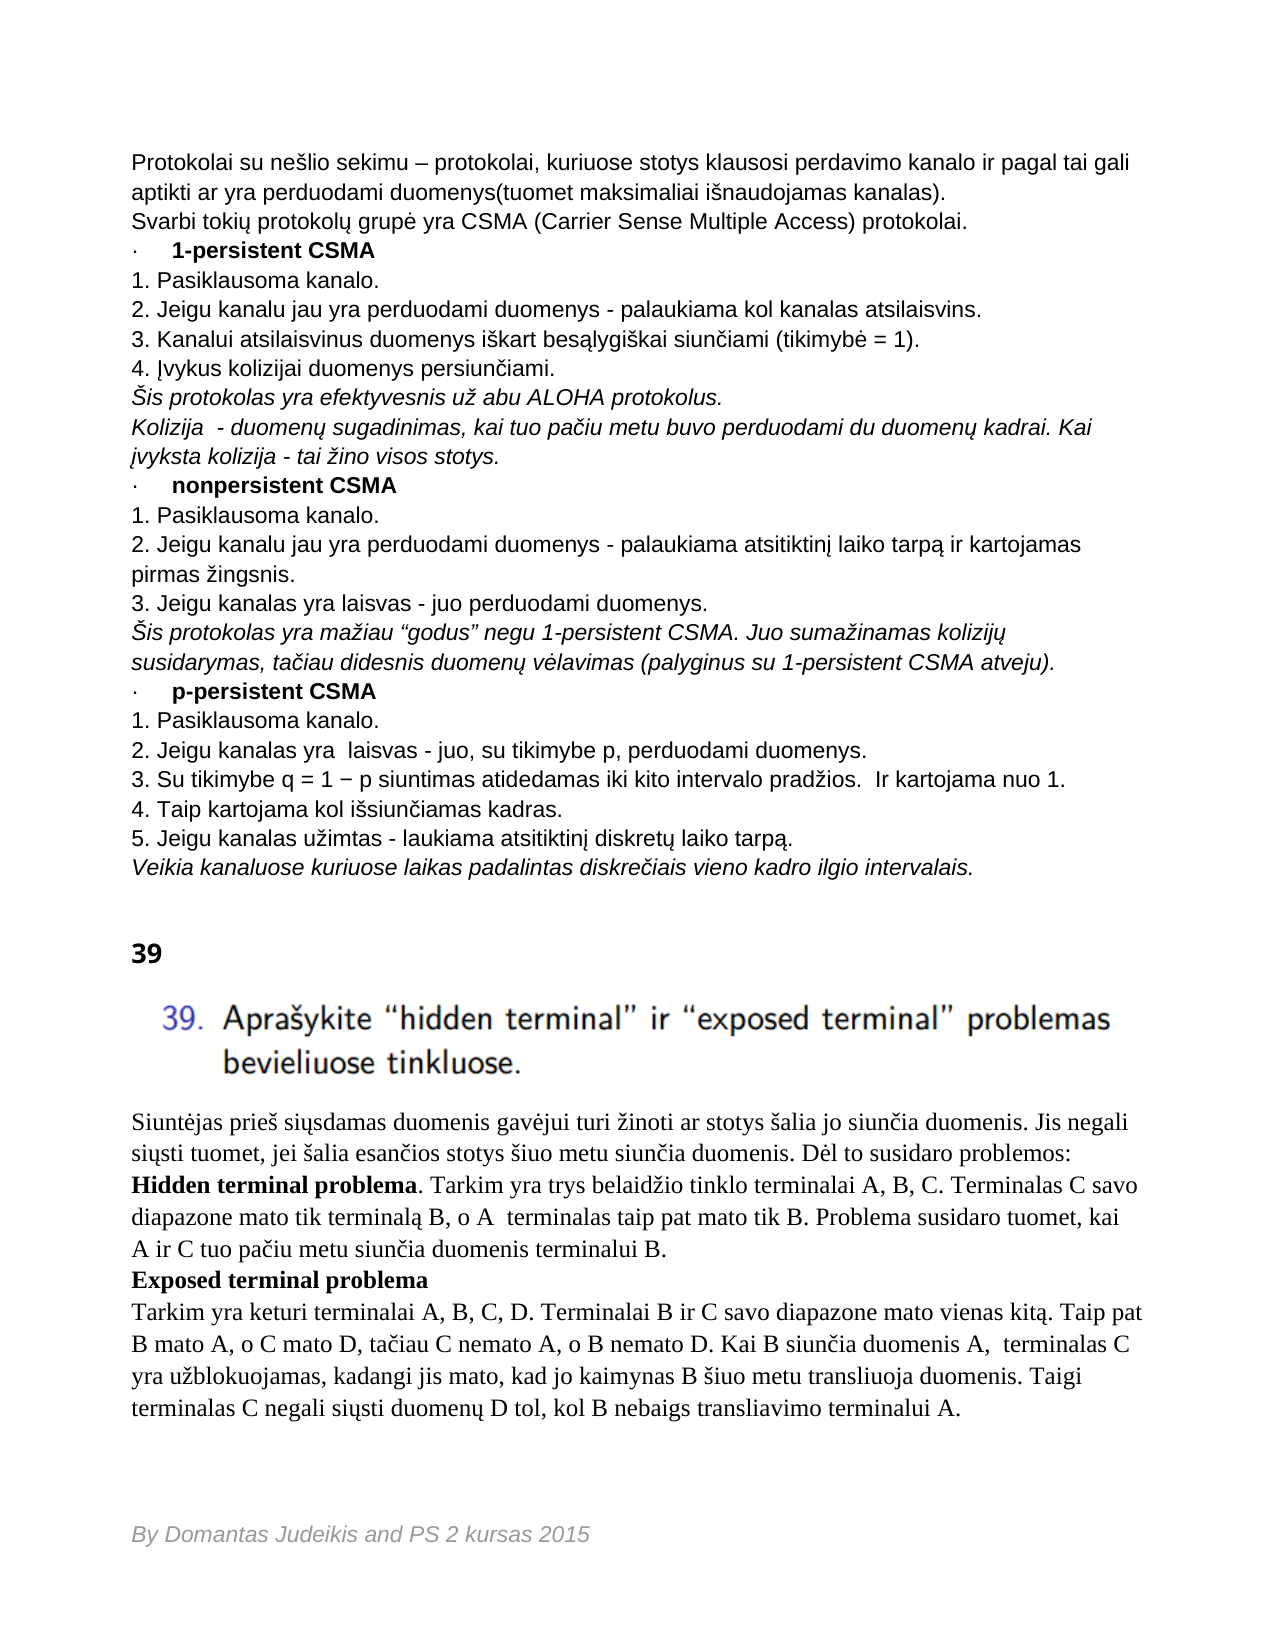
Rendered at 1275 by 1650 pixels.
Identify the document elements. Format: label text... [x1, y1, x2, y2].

text 3. Su tikimybe q = 1 − p siuntimas atidedamas iki kito intervalo pradžios. Ir kartojama nuo 1. [131, 767, 1144, 792]
text 2. Jeigu kanalu jau yra perduodami duomenys - palaukiama atsitiktinį laiko tarpą ir kartojamas pirmas žingsnis. [131, 532, 1144, 587]
text 3. Jeigu kanalas yra laisvas - juo perduodami duomenys. [131, 591, 1144, 616]
text 1. Pasiklausoma kanalo. [131, 502, 1144, 528]
text Protokolai su nešlio sekimu – protokolai, kuriuose stotys klausosi perdavimo kanalo ir pagal tai gali aptikti ar yra perduodami duomenys(tuomet maksimaliai išnaudojamas kanalas). [131, 150, 1144, 205]
text Siuntėjas prieš siųsdamas duomenis gavėjui turi žinoti ar stotys šalia jo siunčia duomenis. Jis negali siųsti tuomet, jei šalia esančios stotys šiuo metu siunčia duomenis. Dėl to susidaro problemos: [131, 1108, 1144, 1167]
text Svarbi tokių protokolų grupė yra CSMA (Carrier Sense Multiple Access) protokolai. [131, 209, 1144, 234]
text Kolizija - duomenų sugadinimas, kai tuo pačiu metu buvo perduodami du duomenų kadrai. Kai įvyksta kolizija - tai žino visos stotys. [131, 414, 1144, 469]
text Šis protokolas yra efektyvesnis už abu ALOHA protokolus. [131, 385, 1144, 411]
text · 1-persistent CSMA [131, 238, 1144, 264]
text Exposed terminal problema [131, 1267, 1144, 1294]
text 4. Įvykus kolizijai duomenys persiunčiami. [131, 356, 1144, 381]
text 1. Pasiklausoma kanalo. [131, 708, 1144, 734]
text Veikia kanaluose kuriuose laikas padalintas diskrečiais vieno kadro ilgio intervalais. [131, 855, 1144, 881]
text · p-persistent CSMA [131, 679, 1144, 704]
text 1. Pasiklausoma kanalo. [131, 267, 1144, 293]
text Šis protokolas yra mažiau “godus” negu 1-persistent CSMA. Juo sumažinamas kolizijų susidarymas, tačiau didesnis duomenų vėlavimas (palyginus su 1-persistent CSMA atveju). [131, 620, 1144, 675]
text Tarkim yra keturi terminalai A, B, C, D. Terminalai B ir C savo diapazone mato vienas kitą. Taip pat B mato A, o C mato D, tačiau C nemato A, o B nemato D. Kai B siunčia duomenis A, terminalas C yra užblokuojamas, kadangi jis mato, kad jo kaimynas B šiuo metu transliuoja duomenis. Taigi terminalas C negali siųsti duomenų D tol, kol B nebaigs transliavimo terminalui A. [131, 1298, 1144, 1421]
text 2. Jeigu kanalu jau yra perduodami duomenys - palaukiama kol kanalas atsilaisvins. [131, 297, 1144, 322]
text 5. Jeigu kanalas užimtas - laukiama atsitiktinį diskretų laiko tarpą. [131, 826, 1144, 851]
text 2. Jeigu kanalas yra laisvas - juo, su tikimybe p, perduodami duomenys. [131, 737, 1144, 763]
picture [150, 995, 1125, 1086]
text · nonpersistent CSMA [131, 473, 1144, 499]
text Hidden terminal problema. Tarkim yra trys belaidžio tinklo terminalai A, B, C. Terminalas C savo diapazone mato tik terminalą B, o A terminalas taip pat mato tik B. Problema susidaro tuomet, kai A ir C tuo pačiu metu siunčia duomenis terminalui B. [131, 1171, 1144, 1263]
text 3. Kanalui atsilaisvinus duomenys iškart besąlygiškai siunčiami (tikimybė = 1). [131, 326, 1144, 352]
text 4. Taip kartojama kol išsiunčiamas kadras. [131, 796, 1144, 822]
subtitle 39 [131, 934, 1144, 971]
